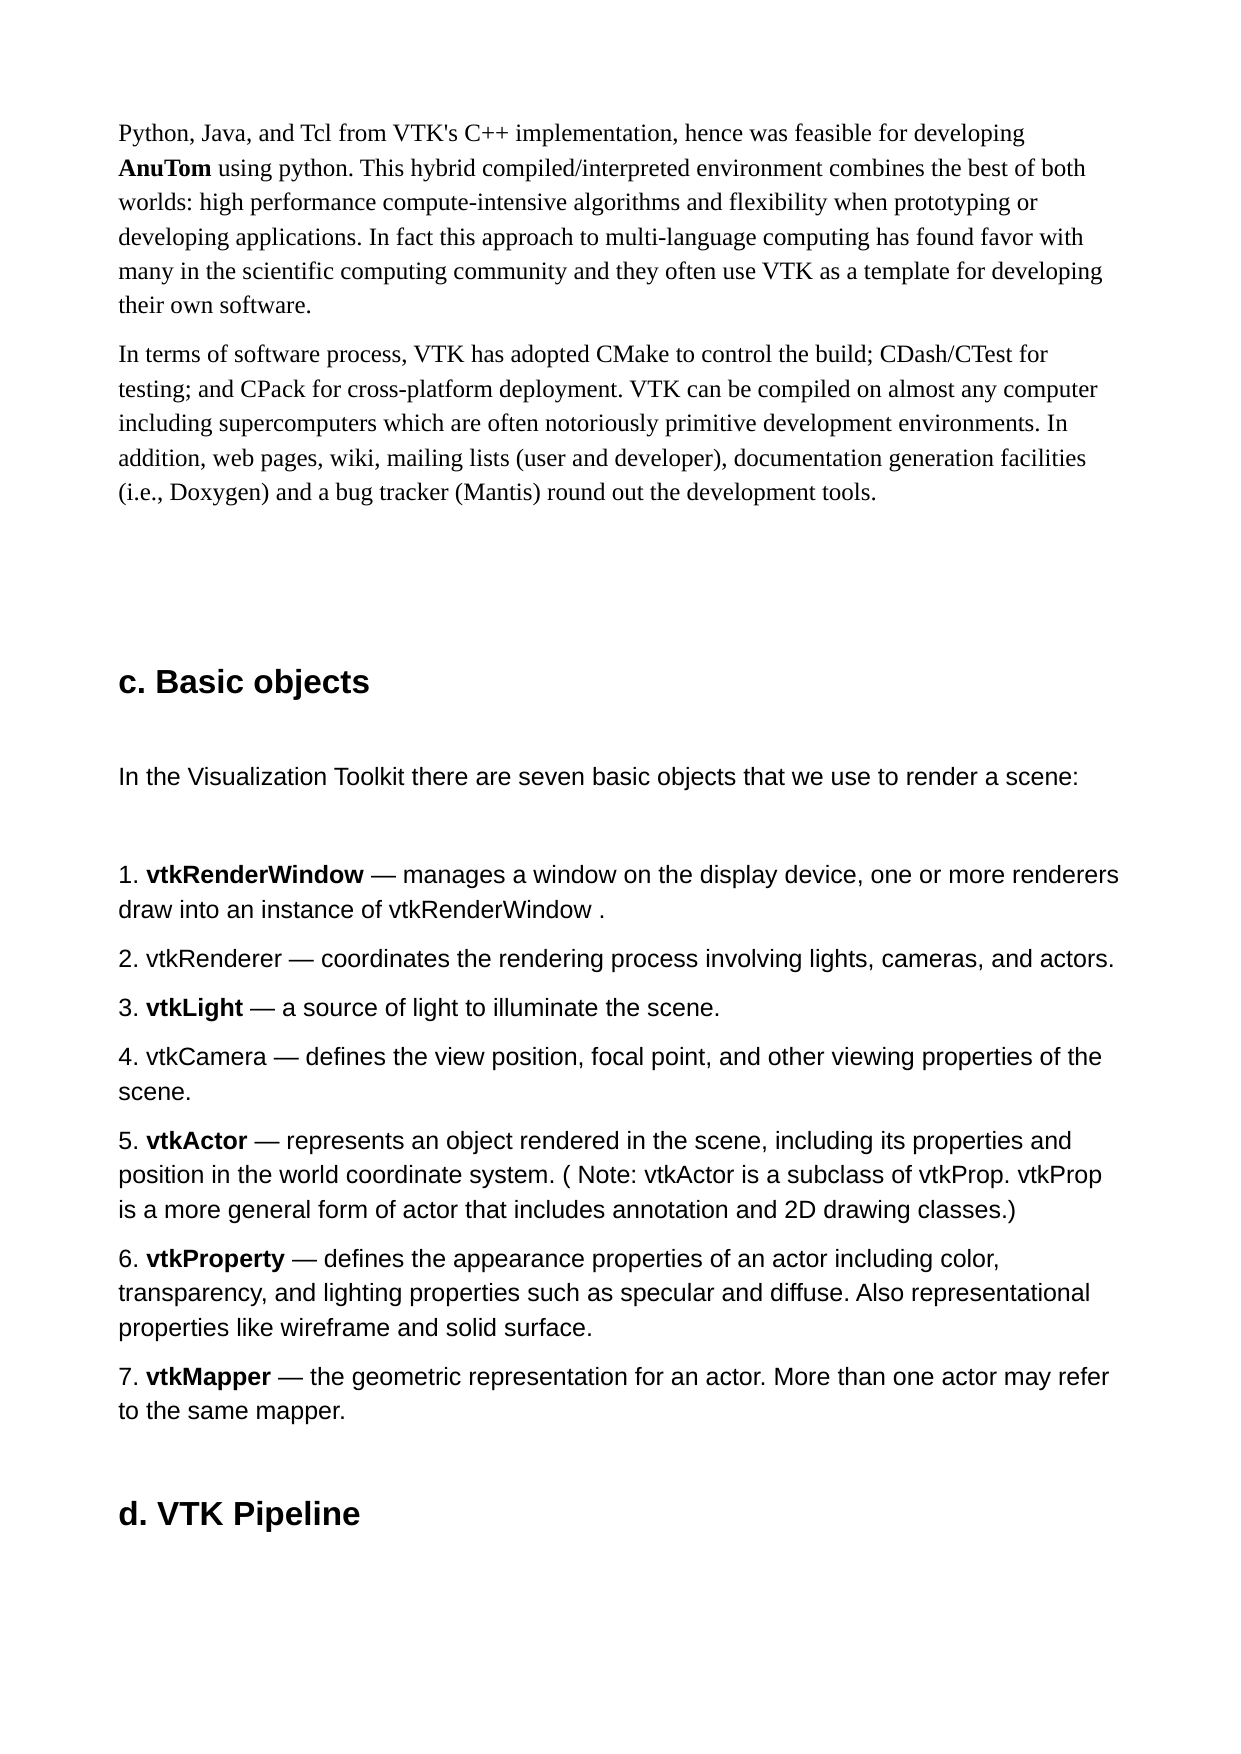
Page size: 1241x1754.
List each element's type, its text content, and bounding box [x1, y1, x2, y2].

text 5. vtkActor — represents an object rendered in the scene, including its properties and position in the world coordinate system. ( Note: vtkActor is a subclass of vtkProp. vtkProp is a more general form of actor that includes annotation and 2D drawing classes.) [118, 1126, 1122, 1223]
text 1. vtkRenderWindow — manages a window on the display device, one or more renderers draw into an instance of vtkRenderWindow . [118, 861, 1122, 924]
text d. VTK Pipeline [118, 1494, 1122, 1533]
text 6. vtkProperty — defines the appearance properties of an actor including color, transparency, and lighting properties such as specular and diffuse. Also representational properties like wireframe and solid surface. [118, 1244, 1122, 1341]
text 7. vtkMapper — the geometric representation for an actor. More than one actor may refer to the same mapper. [118, 1362, 1122, 1425]
subtitle c. Basic objects [118, 662, 1122, 701]
text Python, Java, and Tcl from VTK's C++ implementation, hence was feasible for developing AnuTom using python. This hybrid compiled/interpreted environment combines the best of both worlds: high performance compute-intensive algorithms and flexibility when prototyping or developing applications. In fact this approach to multi-language computing has found favor with many in the scientific computing community and they often use VTK as a template for developing their own software. [118, 118, 1122, 319]
text In terms of software process, VTK has adopted CMake to control the build; CDash/CTest for testing; and CPack for cross-platform deployment. VTK can be compiled on almost any computer including supercomputers which are often notoriously primitive development environments. In addition, web pages, wiki, mailing lists (user and developer), documentation generation facilities (i.e., Doxygen) and a bug tracker (Mantis) round out the development tools. [118, 339, 1122, 506]
text 4. vtkCamera — defines the view position, focal point, and other viewing properties of the scene. [118, 1042, 1122, 1105]
text In the Visualization Toolkit there are seven basic objects that we use to render a scene: [118, 762, 1122, 791]
text 3. vtkLight — a source of light to illuminate the scene. [118, 993, 1122, 1022]
text 2. vtkRenderer — coordinates the rendering process involving lights, cameras, and actors. [118, 944, 1122, 973]
